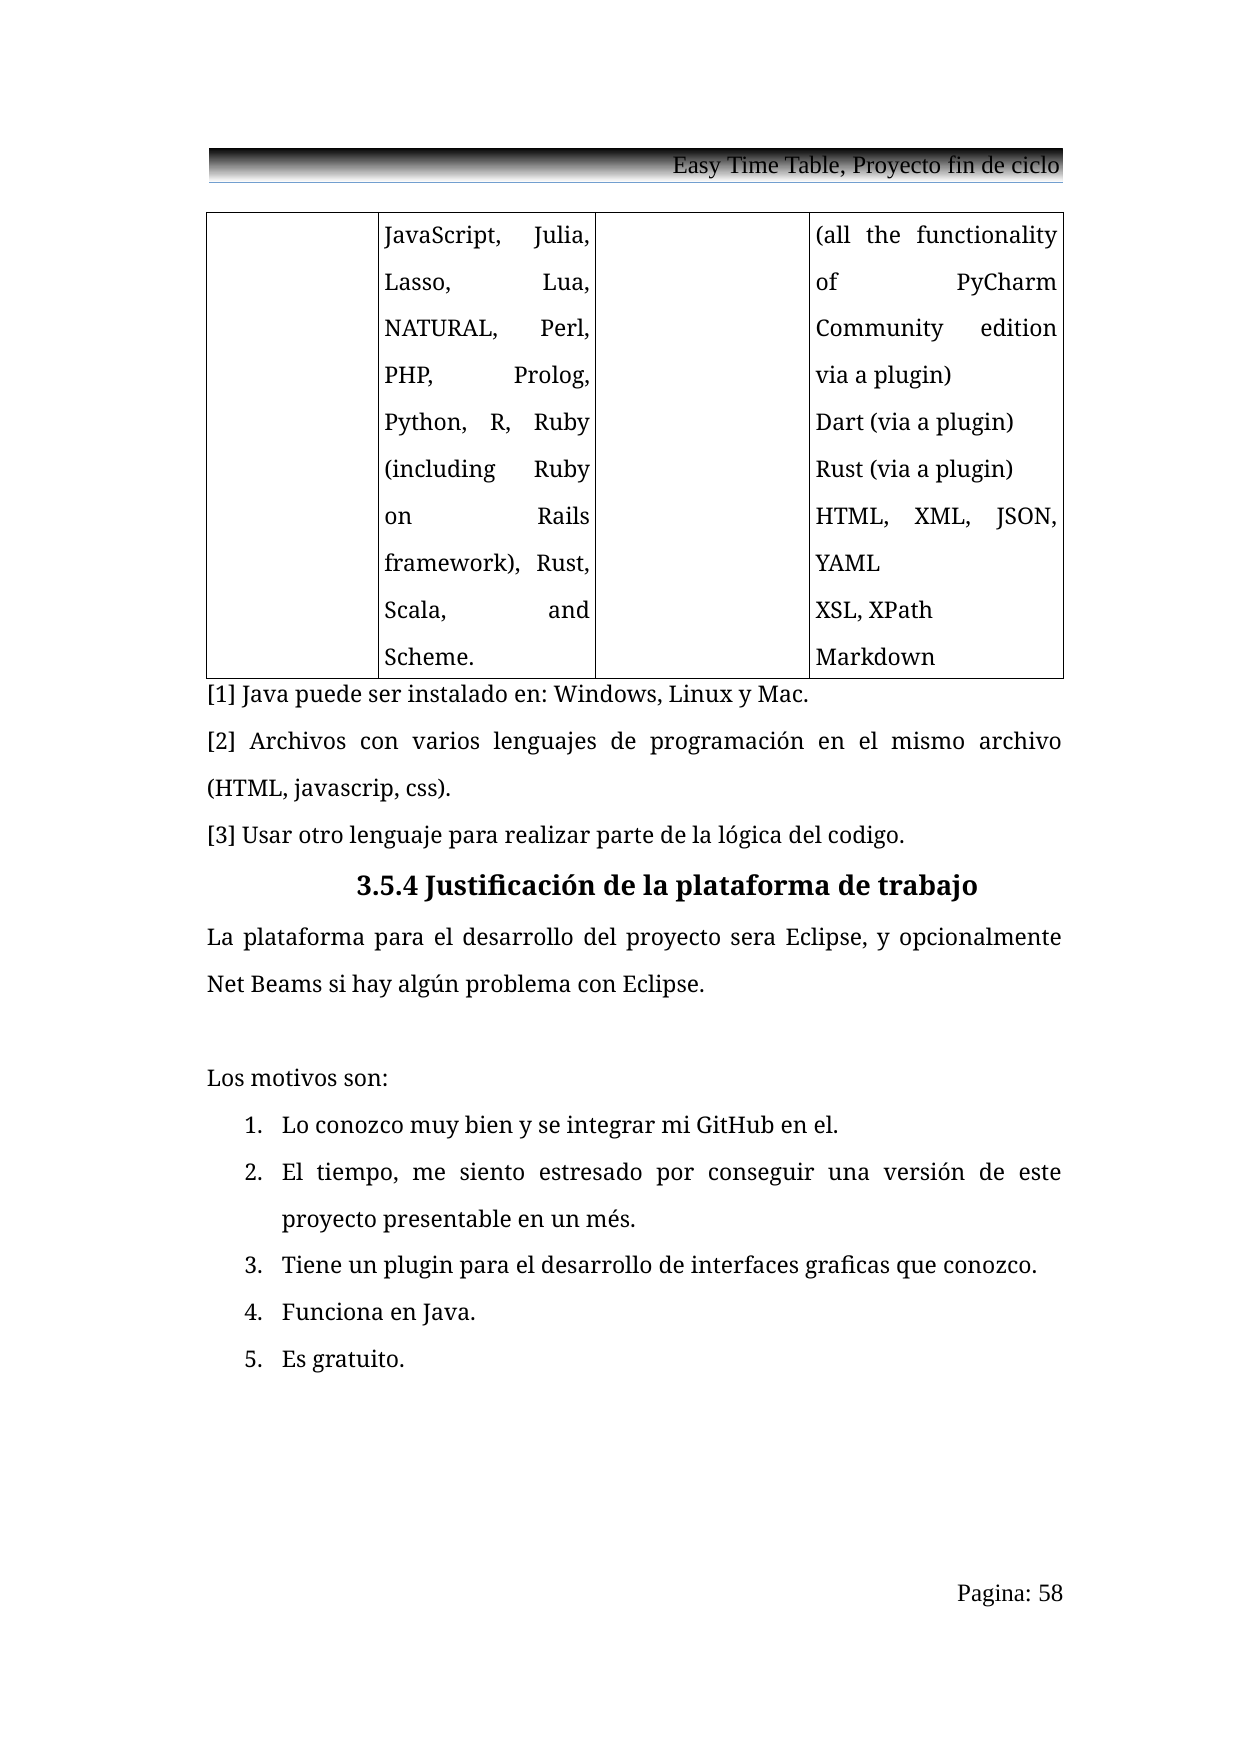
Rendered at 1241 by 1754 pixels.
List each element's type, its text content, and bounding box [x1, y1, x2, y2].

text [2] Archivos con varios lenguajes de programación en el mismo archivo (HTML, javascrip, css). [207, 725, 1063, 803]
table_cell (all the functionality of PyCharm Community edition via a plugin) Dart (via a plugin) Rust (via a plugin) HTML, XML, JSON, YAML XSL, XPath Markdown [810, 213, 1063, 677]
table_cell JavaScript, Julia, Lasso, Lua, NATURAL, Perl, PHP, Prolog, Python, R, Ruby (including Ruby on Rails framework), Rust, Scala, and Scheme. [379, 213, 595, 677]
text 3.5.4 Justificación de la plataforma de trabajo [207, 866, 1063, 903]
text [1] Java puede ser instalado en: Windows, Linux y Mac. [207, 679, 1063, 710]
text Los motivos son: [207, 1062, 1063, 1093]
table_cell [207, 213, 378, 677]
text [3] Usar otro lenguaje para realizar parte de la lógica del codigo. [207, 819, 1063, 850]
list Lo conozco muy bien y se integrar mi GitHub en el. [244, 1109, 1063, 1140]
table_cell [596, 213, 809, 677]
list Funciona en Java. [244, 1296, 1063, 1327]
list Es gratuito. [244, 1343, 1063, 1374]
list Tiene un plugin para el desarrollo de interfaces graficas que conozco. [244, 1249, 1063, 1281]
list El tiempo, me siento estresado por conseguir una versión de este proyecto presentable en un més. [244, 1156, 1063, 1234]
text La plataforma para el desarrollo del proyecto sera Eclipse, y opcionalmente Net Beams si hay algún problema con Eclipse. [207, 921, 1063, 999]
